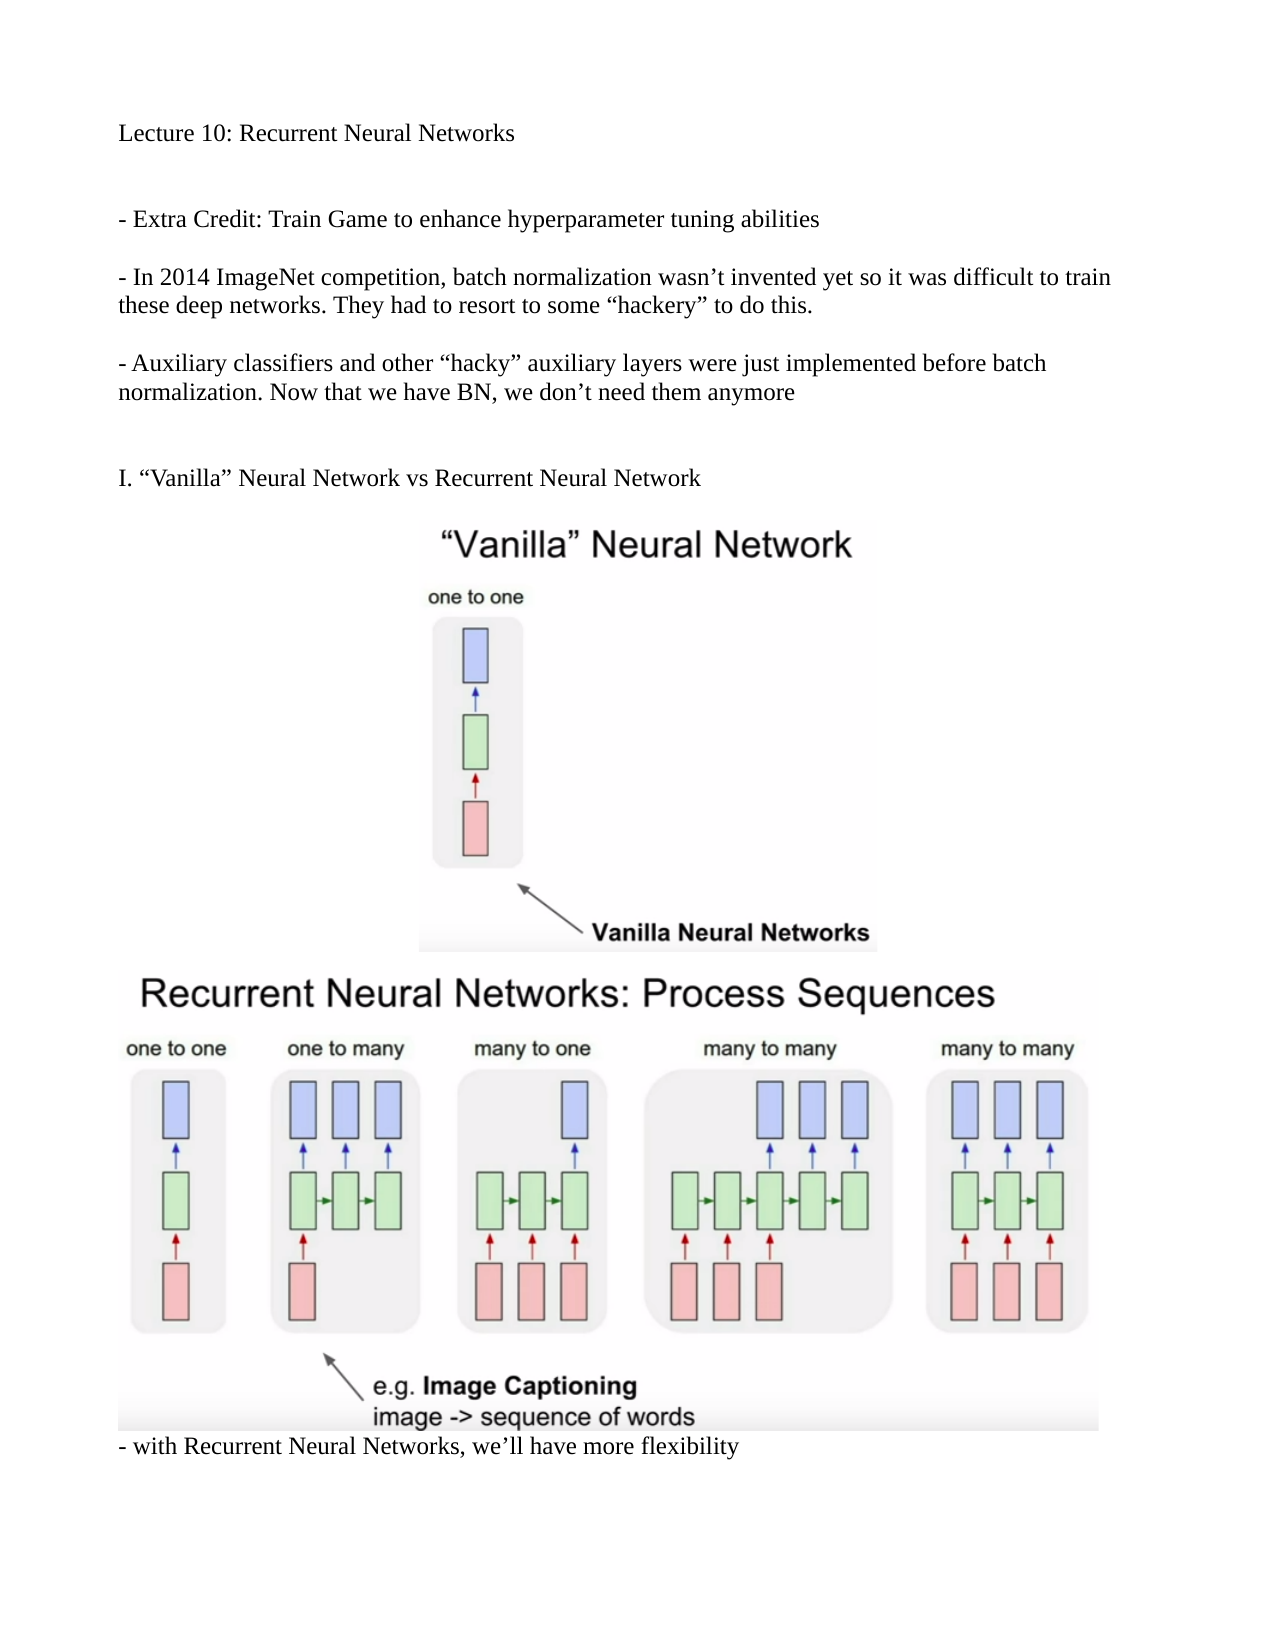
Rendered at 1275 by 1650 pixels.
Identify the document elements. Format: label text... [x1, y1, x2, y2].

text - Extra Credit: Train Game to enhance hyperparameter tuning abilities [118, 204, 1157, 233]
text - with Recurrent Neural Networks, we’ll have more flexibility [118, 1281, 1157, 1459]
text I. “Vanilla” Neural Network vs Recurrent Neural Network [118, 463, 1157, 492]
text - Auxiliary classifiers and other “hacky” auxiliary layers were just implemented before batch normalization. Now that we have BN, we don’t need them anymore [118, 348, 1157, 406]
picture [418, 520, 878, 952]
picture [118, 970, 1099, 1431]
text - In 2014 ImageNet competition, batch normalization wasn’t invented yet so it was difficult to train these deep networks. They had to resort to some “hackery” to do this. [118, 262, 1157, 319]
text Lecture 10: Recurrent Neural Networks [118, 118, 1157, 147]
